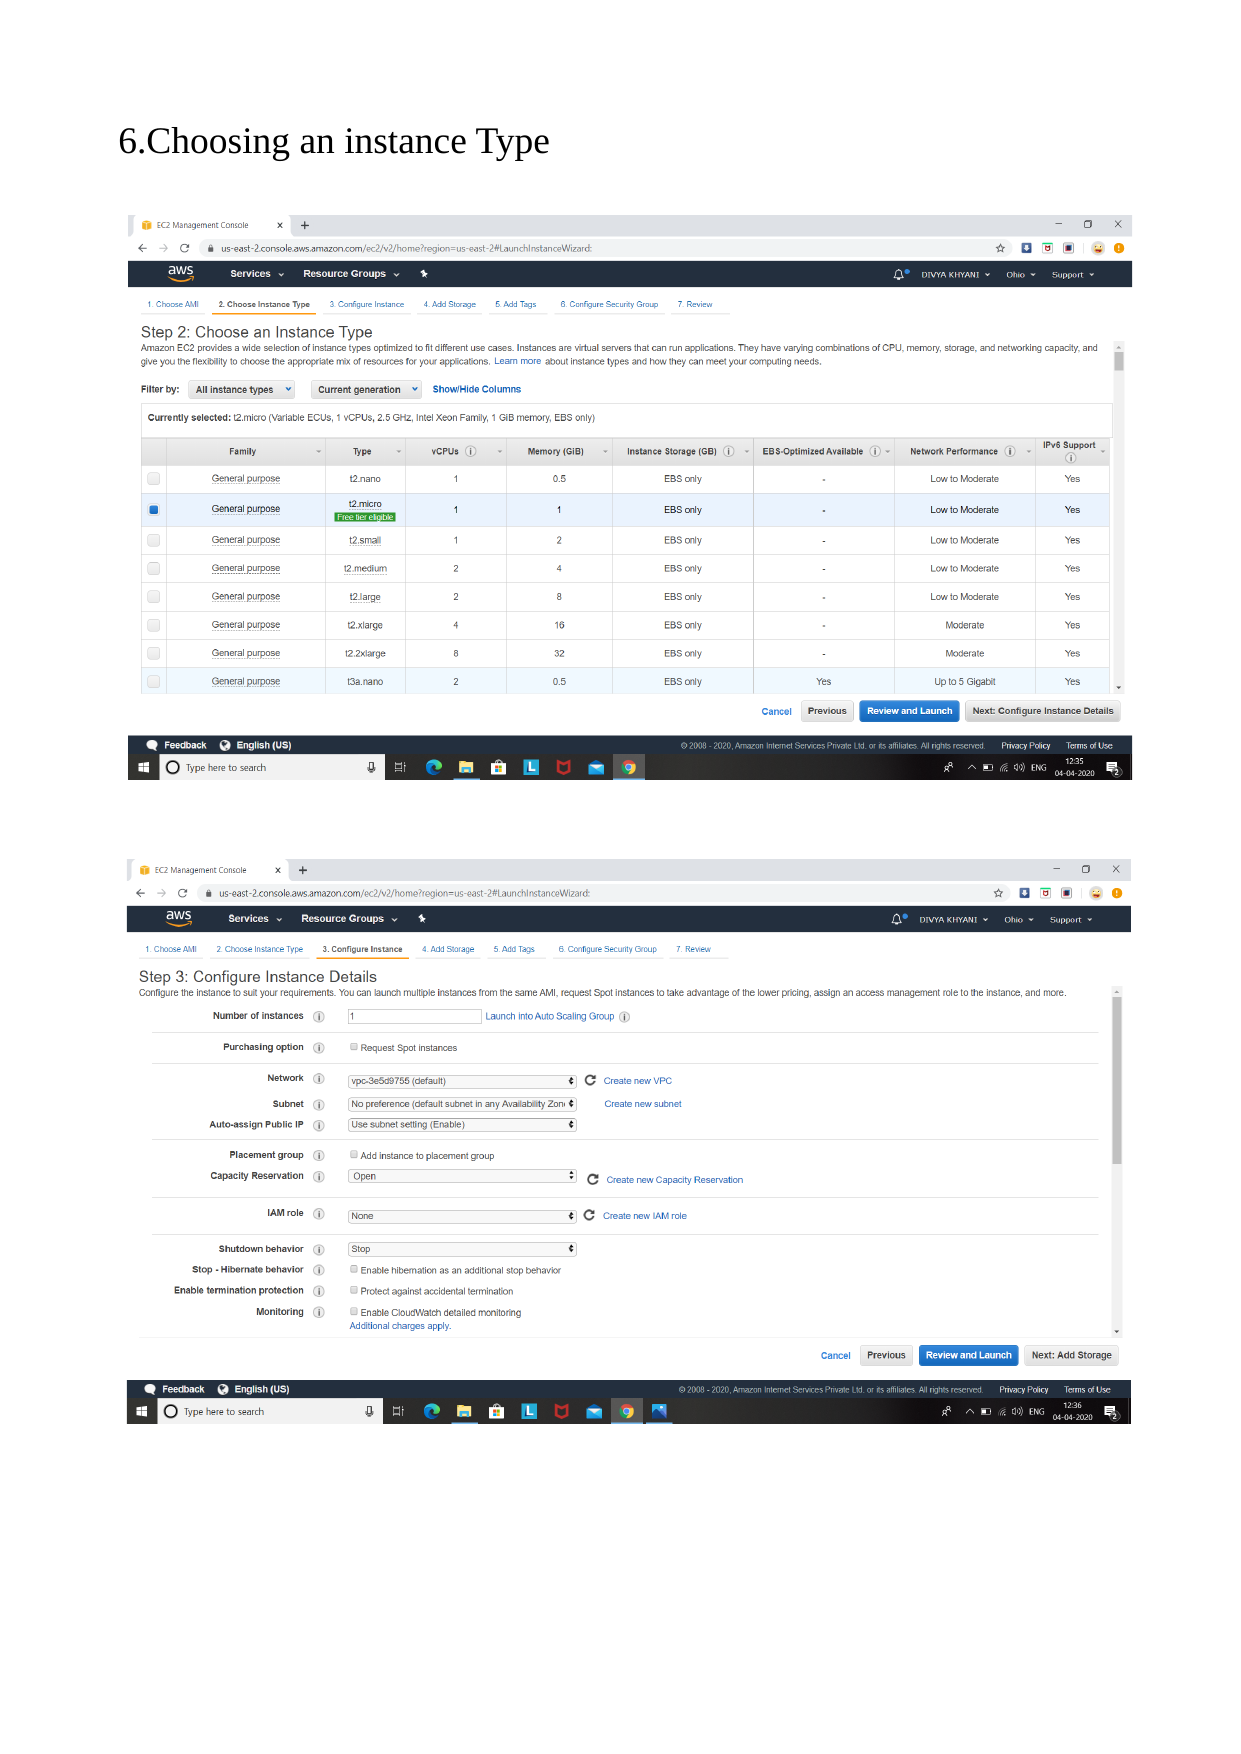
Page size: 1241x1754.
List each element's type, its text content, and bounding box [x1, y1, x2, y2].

picture [126, 859, 1131, 1424]
picture [128, 215, 1133, 780]
text 6.Choosing an instance Type [118, 118, 1122, 161]
